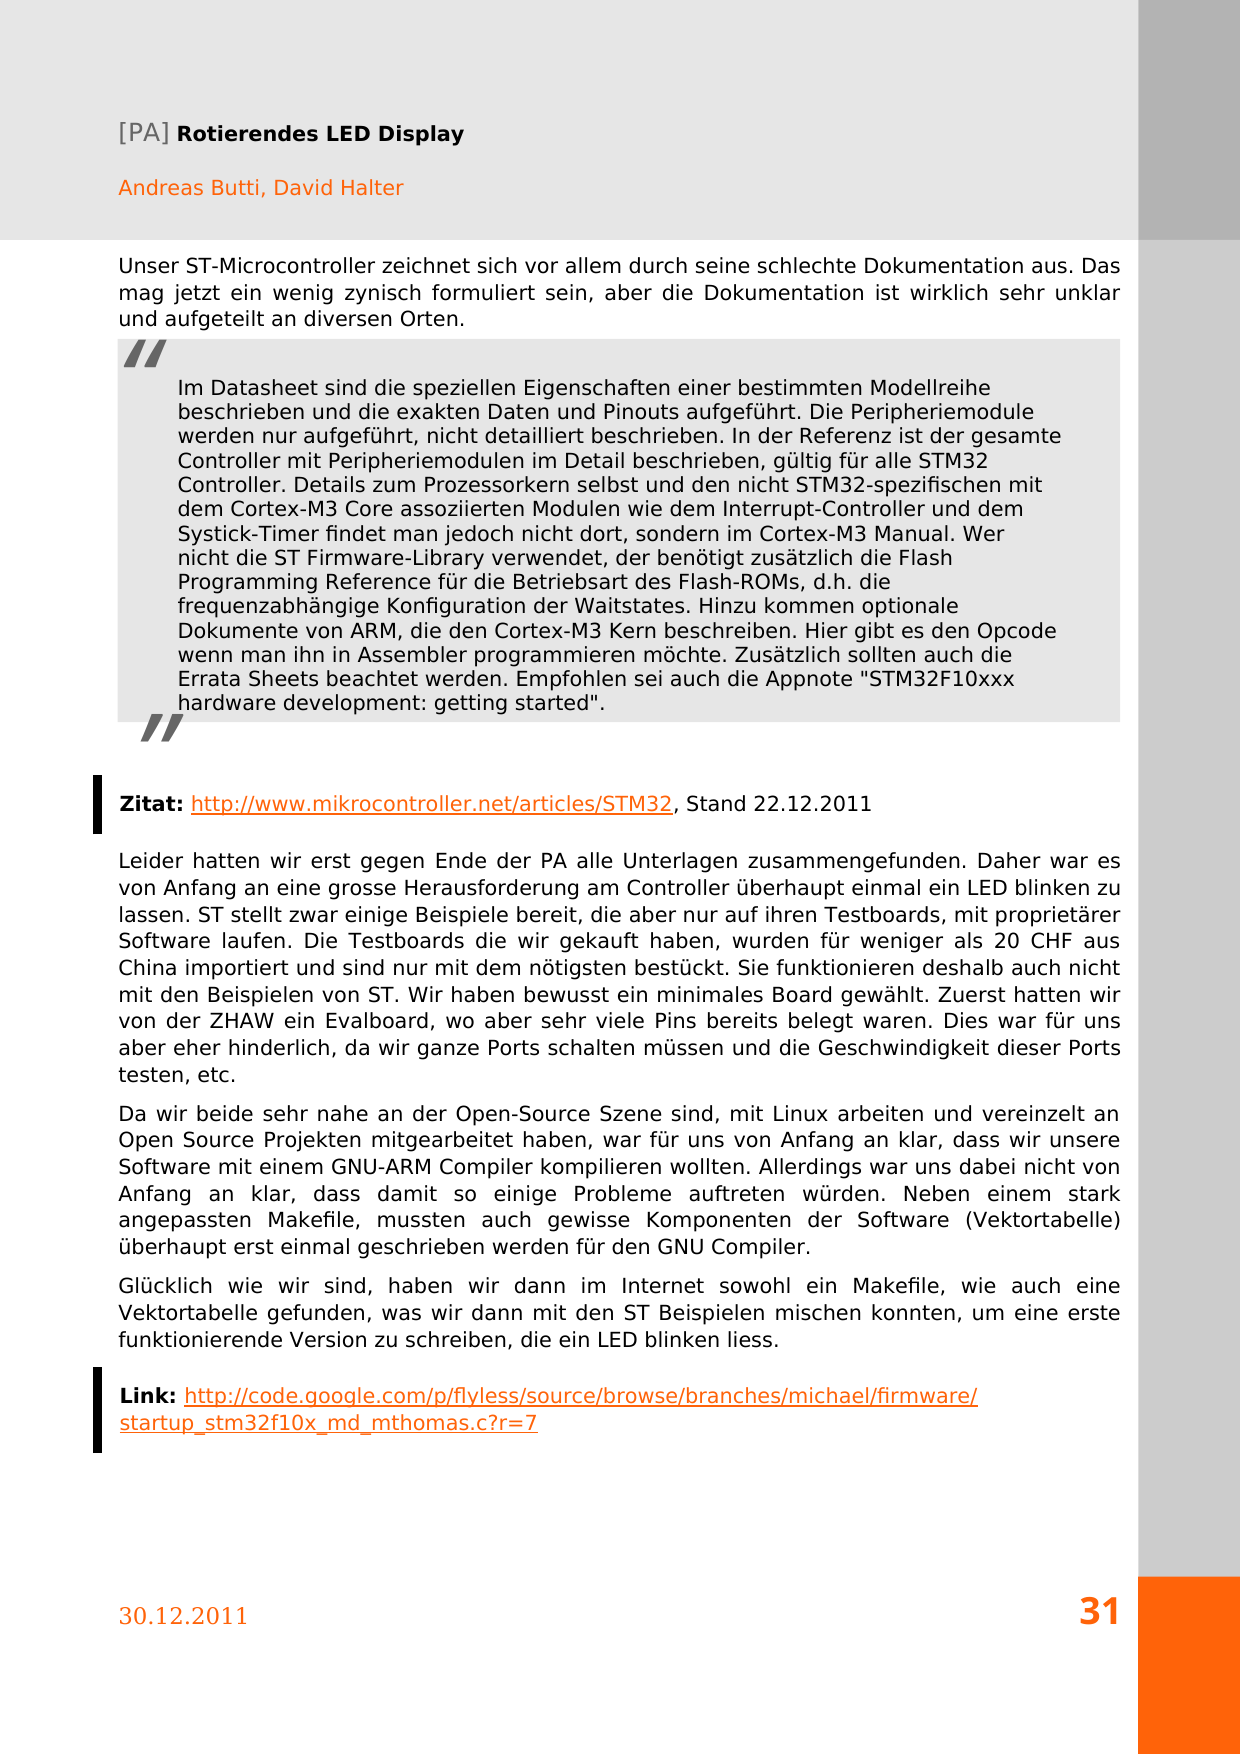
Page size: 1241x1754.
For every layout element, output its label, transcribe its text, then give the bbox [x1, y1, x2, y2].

text Da wir beide sehr nahe an der Open-Source Szene sind, mit Linux arbeiten und vereinzelt an Open Source Projekten mitgearbeitet haben, war für uns von Anfang an klar, dass wir unsere Software mit einem GNU-ARM Compiler kompilieren wollten. Allerdings war uns dabei nicht von Anfang an klar, dass damit so einige Probleme auftreten würden. Neben einem stark angepassten Makefile, mussten auch gewisse Komponenten der Software (Vektortabelle) überhaupt erst einmal geschrieben werden für den GNU Compiler. [118, 1102, 1122, 1259]
text Leider hatten wir erst gegen Ende der PA alle Unterlagen zusammengefunden. Daher war es von Anfang an eine grosse Herausforderung am Controller überhaupt einmal ein LED blinken zu lassen. ST stellt zwar einige Beispiele bereit, die aber nur auf ihren Testboards, mit proprietärer Software laufen. Die Testboards die wir gekauft haben, wurden für weniger als 20 CHF aus China importiert und sind nur mit dem nötigsten bestückt. Sie funktionieren deshalb auch nicht mit den Beispielen von ST. Wir haben bewusst ein minimales Board gewählt. Zuerst hatten wir von der ZHAW ein Evalboard, wo aber sehr viele Pins bereits belegt waren. Dies war für uns aber eher hinderlich, da wir ganze Ports schalten müssen und die Geschwindigkeit dieser Ports testen, etc. [118, 849, 1122, 1087]
text Glücklich wie wir sind, haben wir dann im Internet sowohl ein Makefile, wie auch eine Vektortabelle gefunden, was wir dann mit den ST Beispielen mischen konnten, um eine erste funktionierende Version zu schreiben, die ein LED blinken liess. [118, 1274, 1122, 1352]
text Unser ST-Microcontroller zeichnet sich vor allem durch seine schlechte Dokumentation aus. Das mag jetzt ein wenig zynisch formuliert sein, aber die Dokumentation ist wirklich sehr unklar und aufgeteilt an diversen Orten. [118, 254, 1122, 332]
text Zitat: http://www.mikrocontroller.net/articles/STM32, Stand 22.12.2011 [102, 775, 1122, 834]
text Link: http://code.google.com/p/flyless/source/browse/branches/michael/firmware/startup_stm32f10x_md_mthomas.c?r=7 [102, 1367, 1122, 1453]
